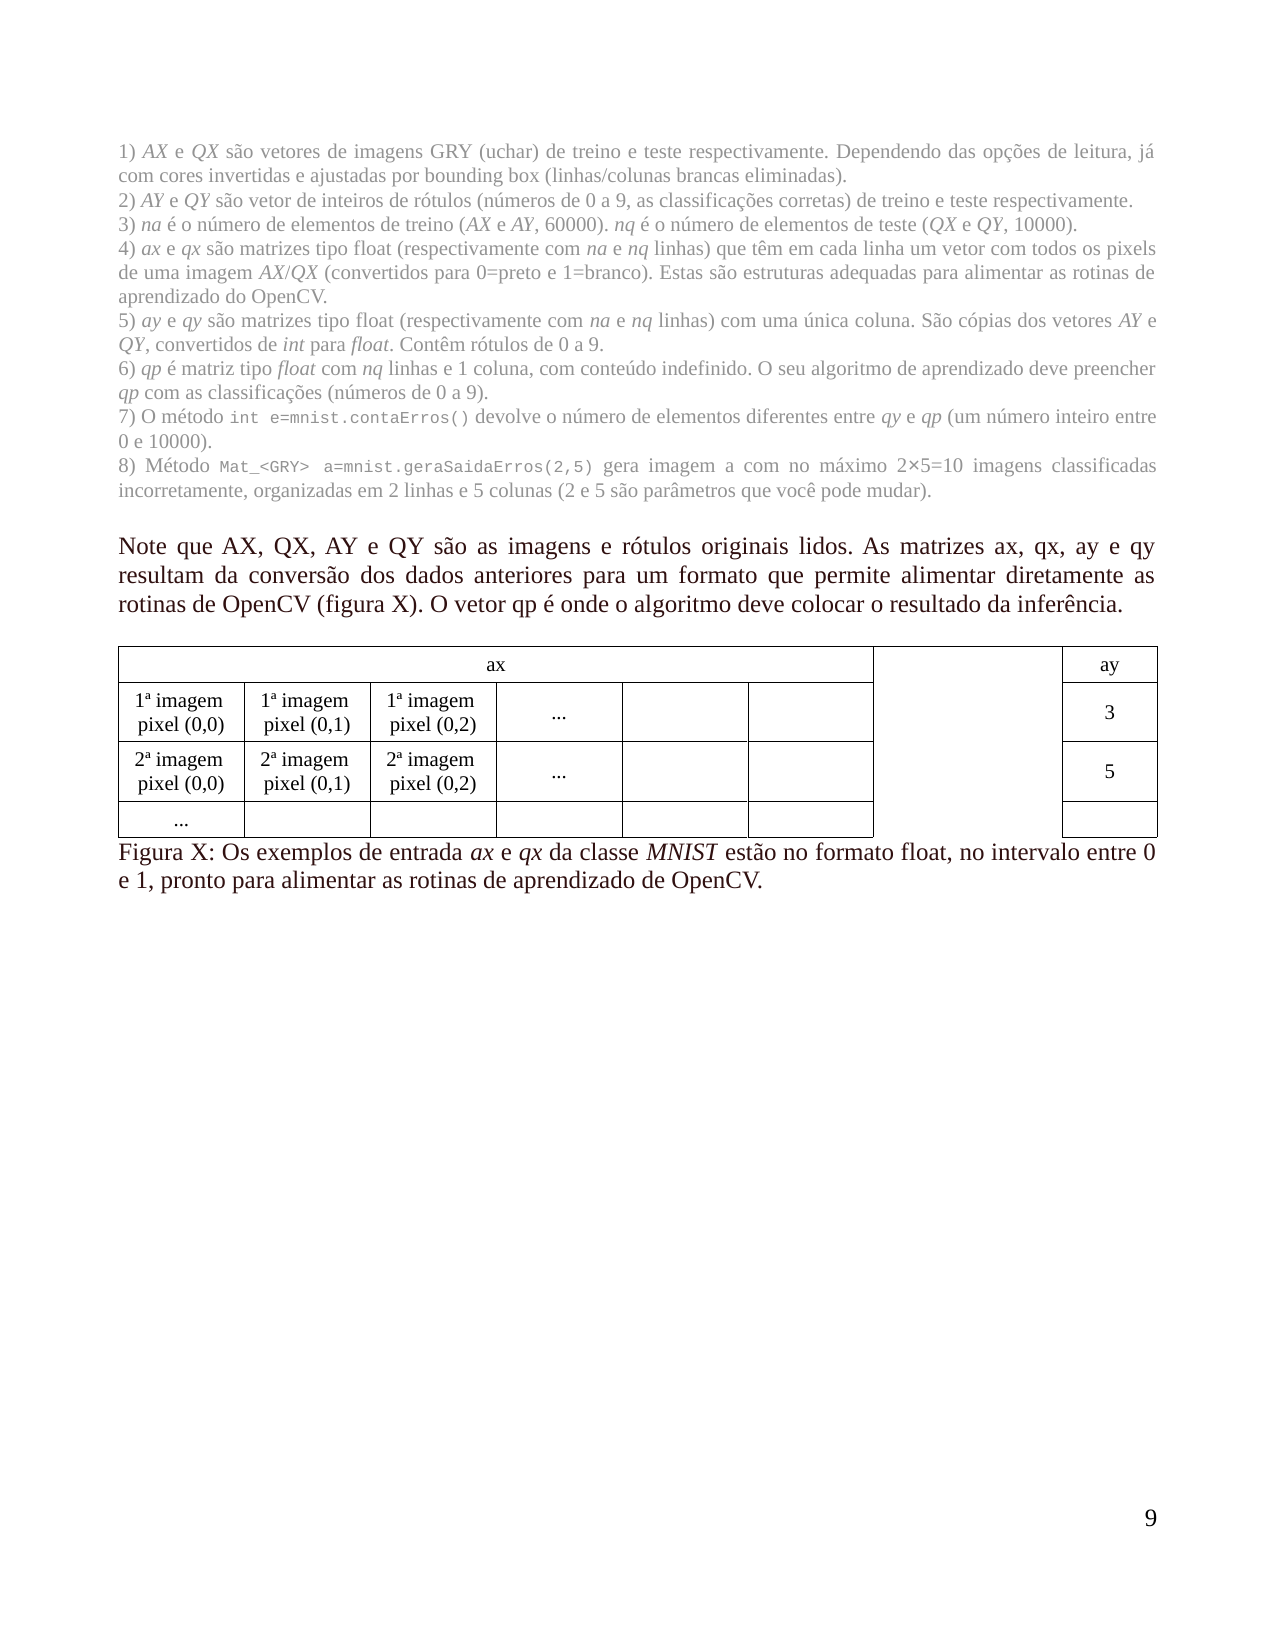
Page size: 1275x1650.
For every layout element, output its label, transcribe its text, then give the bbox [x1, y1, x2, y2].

table_header ax [119, 647, 873, 682]
table_cell [623, 683, 747, 741]
text 6) qp é matriz tipo float com nq linhas e 1 coluna, com conteúdo indefinido. O seu algoritmo de aprendizado deve preencher qp com as classificações (números de 0 a 9). [118, 356, 1157, 404]
text 7) O método int e=mnist.contaErros() devolve o número de elementos diferentes entre qy e qp (um número inteiro entre 0 e 10000). [118, 404, 1157, 453]
text 3) na é o número de elementos de treino (AX e AY, 60000). nq é o número de elementos de teste (QX e QY, 10000). [118, 212, 1157, 236]
table_cell [371, 802, 496, 837]
table_cell 3 [1063, 683, 1157, 741]
table_cell [623, 802, 747, 837]
table_cell [749, 742, 873, 801]
table_header [874, 647, 1062, 682]
table_cell [874, 742, 1062, 801]
table_cell [623, 742, 747, 801]
table_cell [497, 802, 622, 837]
text 2) AY e QY são vetor de inteiros de rótulos (números de 0 a 9, as classificações corretas) de treino e teste respectivamente. [118, 187, 1157, 212]
table_cell 5 [1063, 742, 1157, 801]
table_cell [749, 802, 873, 837]
text 1) AX e QX são vetores de imagens GRY (uchar) de treino e teste respectivamente. Dependendo das opções de leitura, já com cores invertidas e ajustadas por bounding box (linhas/colunas brancas eliminadas). [118, 139, 1157, 187]
table_cell 1ª imagem pixel (0,1) [245, 683, 370, 741]
table_cell 2ª imagem pixel (0,2) [371, 742, 496, 801]
text 4) ax e qx são matrizes tipo float (respectivamente com na e nq linhas) que têm em cada linha um vetor com todos os pixels de uma imagem AX/QX (convertidos para 0=preto e 1=branco). Estas são estruturas adequadas para alimentar as rotinas de aprendizado do OpenCV. [118, 236, 1157, 308]
text 5) ay e qy são matrizes tipo float (respectivamente com na e nq linhas) com uma única coluna. São cópias dos vetores AY e QY, convertidos de int para float. Contêm rótulos de 0 a 9. [118, 308, 1157, 356]
table_cell [245, 802, 370, 837]
table_cell [874, 682, 1062, 742]
table_cell 1ª imagem pixel (0,2) [371, 683, 496, 741]
table_cell 1ª imagem pixel (0,0) [119, 683, 244, 741]
table_cell ... [119, 802, 244, 837]
table_cell [1063, 802, 1157, 837]
table_cell 2ª imagem pixel (0,1) [245, 742, 370, 801]
table_cell [749, 683, 873, 741]
table_cell 2ª imagem pixel (0,0) [119, 742, 244, 801]
table_cell ... [497, 742, 622, 801]
text 8) Método Mat_<GRY> a=mnist.geraSaidaErros(2,5) gera imagem a com no máximo 2×5=10 imagens classificadas incorretamente, organizadas em 2 linhas e 5 colunas (2 e 5 são parâmetros que você pode mudar). [118, 453, 1157, 502]
table_cell ... [497, 683, 622, 741]
table_cell [874, 801, 1062, 837]
text Figura X: Os exemplos de entrada ax e qx da classe MNIST estão no formato float, no intervalo entre 0 e 1, pronto para alimentar as rotinas de aprendizado de OpenCV. [118, 837, 1157, 894]
table_header ay [1063, 647, 1157, 682]
text Note que AX, QX, AY e QY são as imagens e rótulos originais lidos. As matrizes ax, qx, ay e qy resultam da conversão dos dados anteriores para um formato que permite alimentar diretamente as rotinas de OpenCV (figura X). O vetor qp é onde o algoritmo deve colocar o resultado da inferência. [118, 531, 1157, 617]
